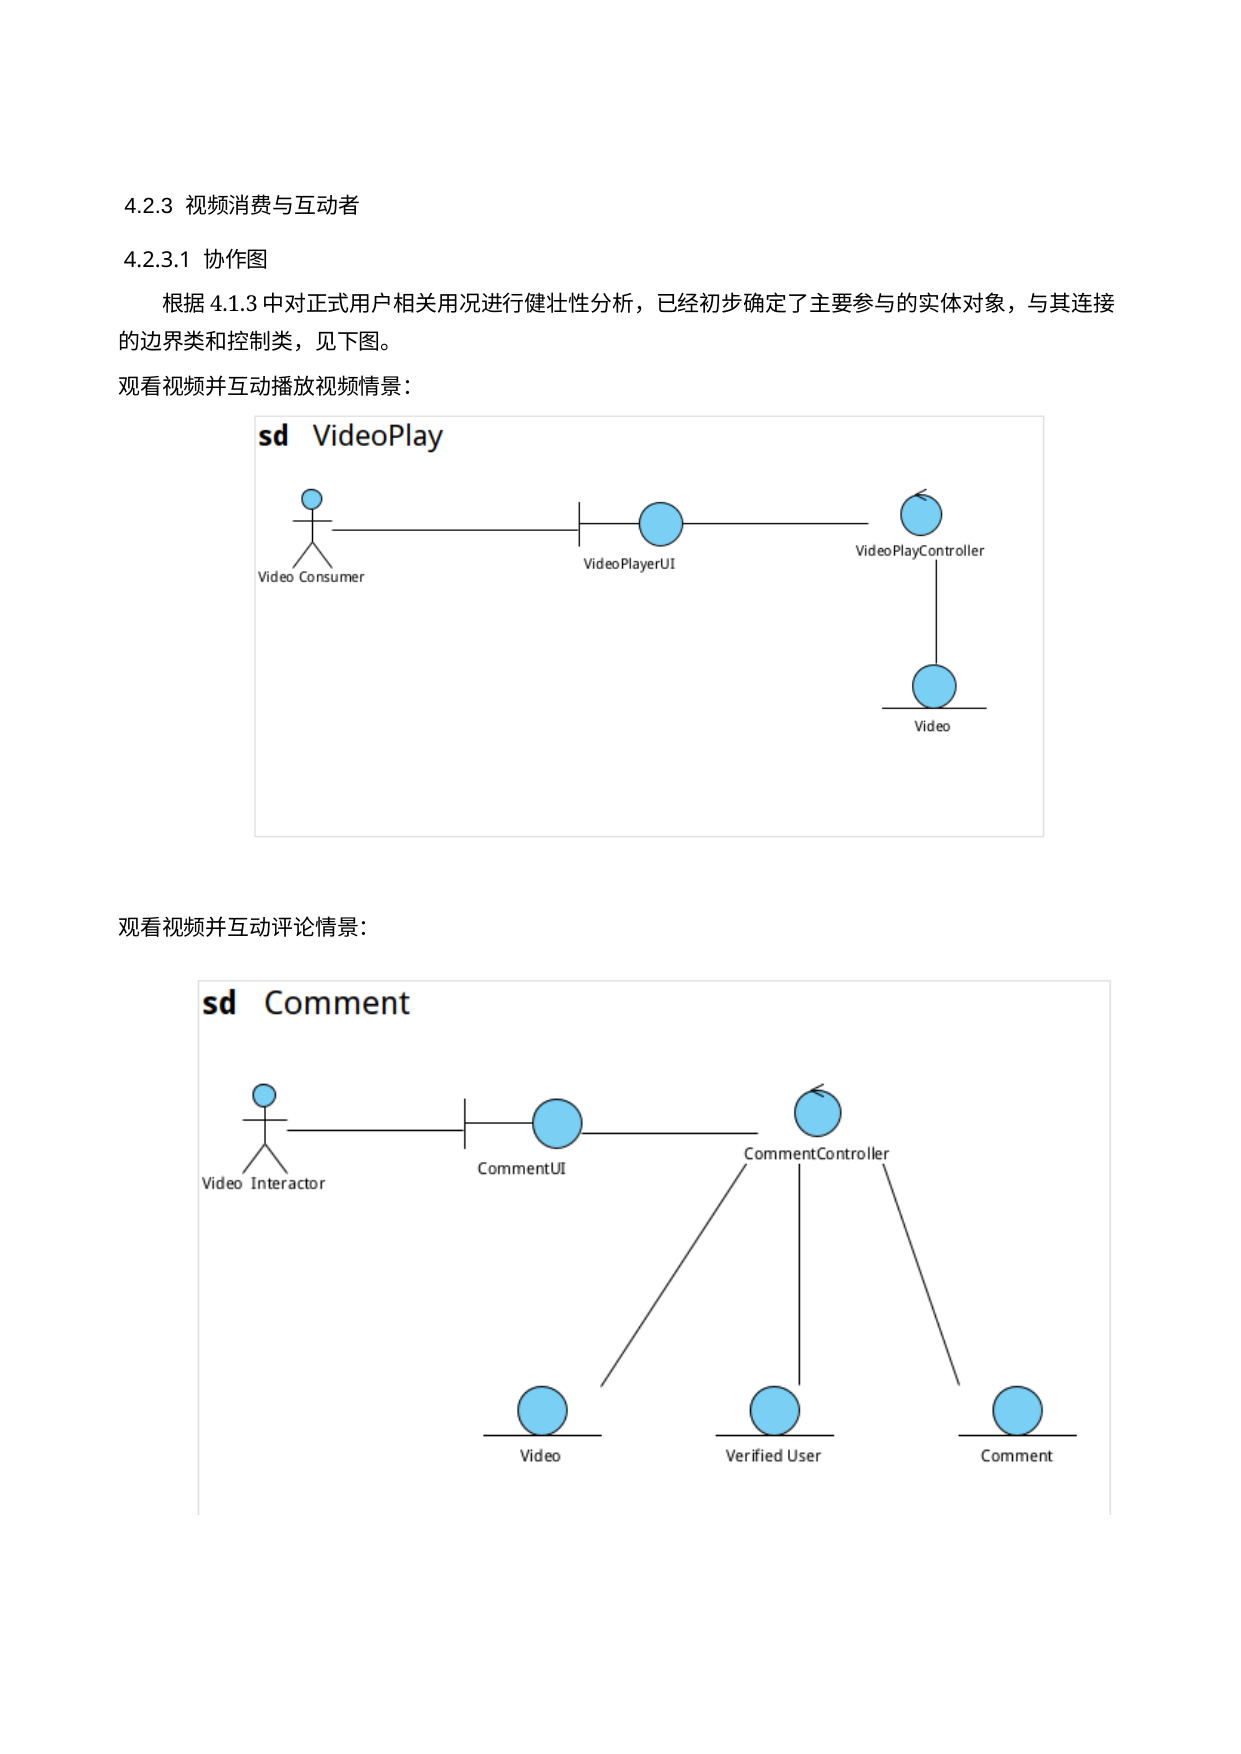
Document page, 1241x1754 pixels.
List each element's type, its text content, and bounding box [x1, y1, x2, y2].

subtitle 视频消费与互动者 [118, 188, 1122, 219]
picture [142, 400, 1098, 882]
picture [118, 970, 1123, 1515]
text 观看视频并互动播放视频情景： [118, 369, 1122, 400]
text 观看视频并互动评论情景： [118, 910, 1122, 942]
subtitle 协作图 [118, 242, 1122, 273]
text 根据4.1.3中对正式用户相关用况进行健壮性分析，已经初步确定了主要参与的实体对象，与其连接的边界类和控制类，见下图。 [118, 286, 1122, 356]
